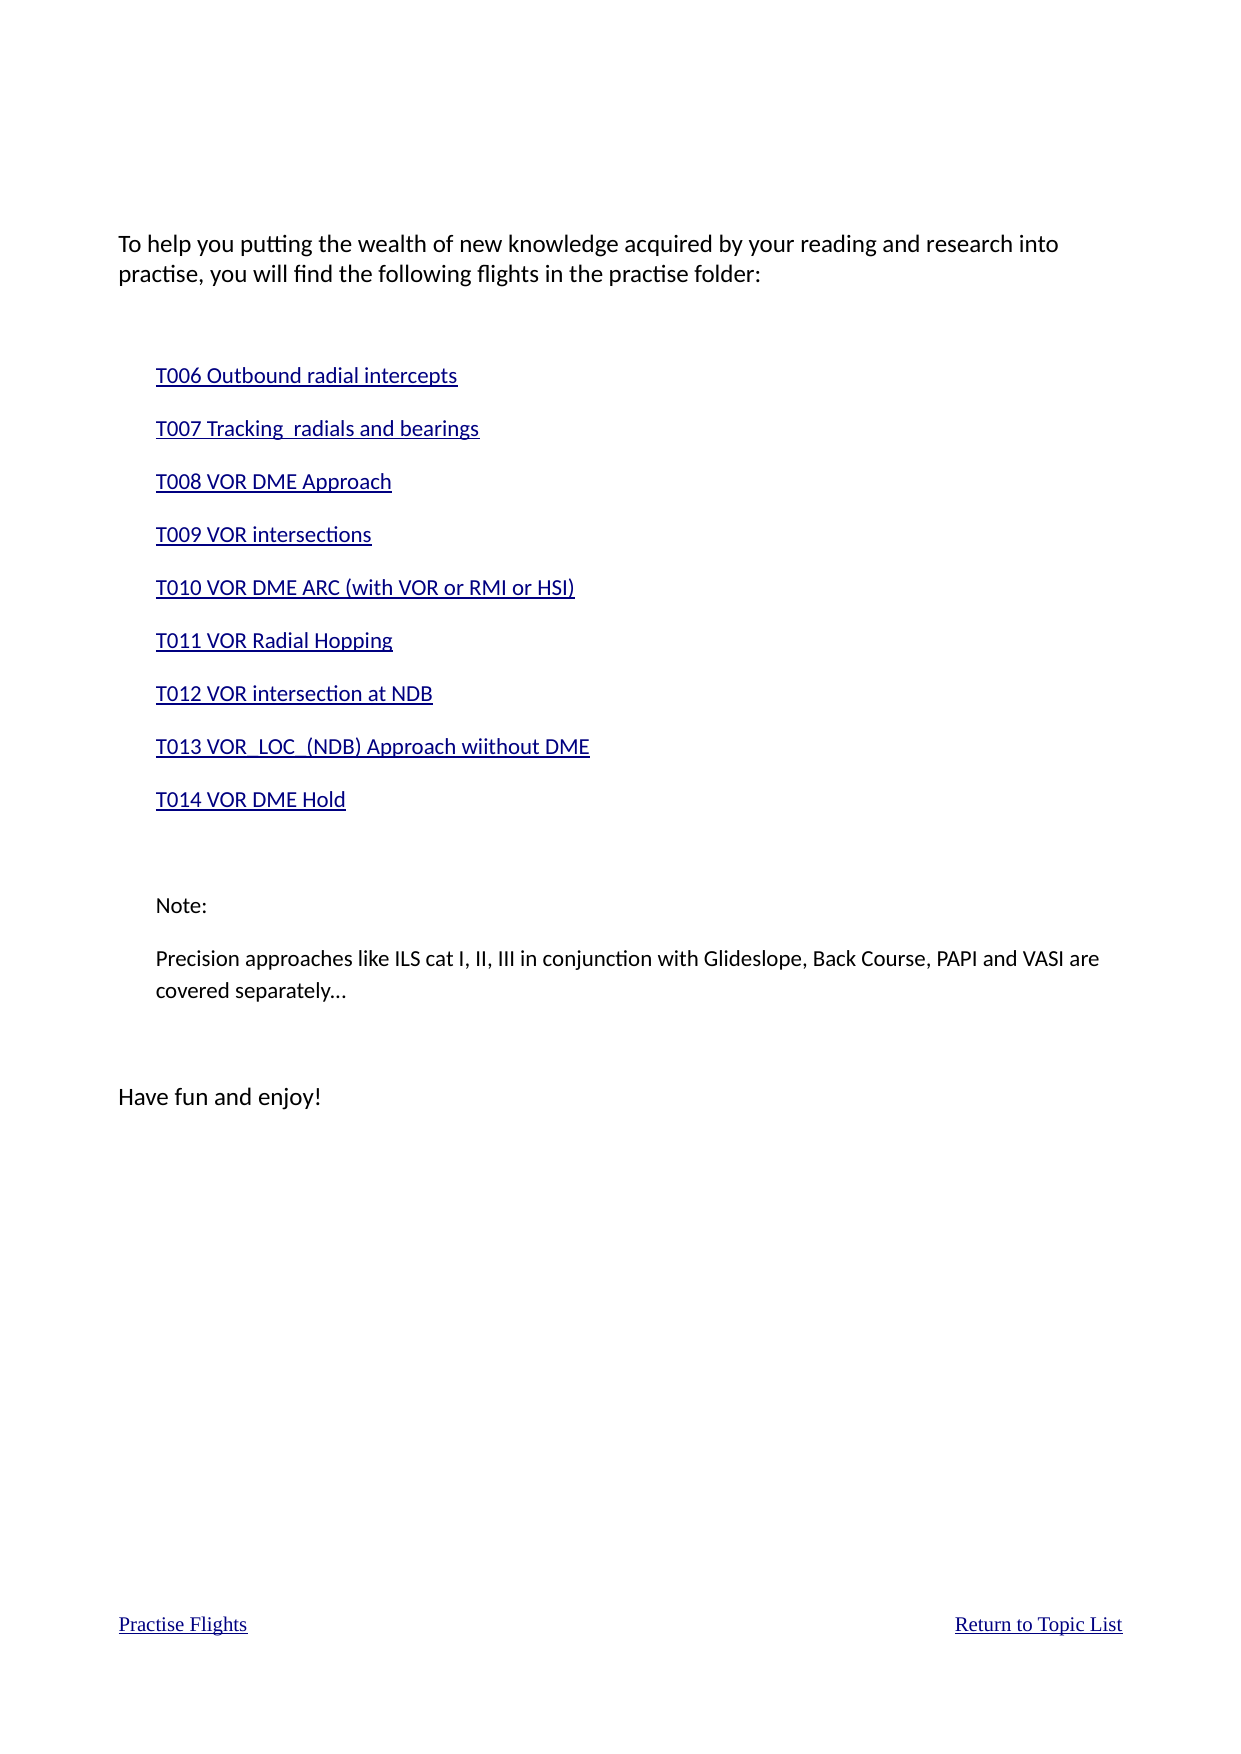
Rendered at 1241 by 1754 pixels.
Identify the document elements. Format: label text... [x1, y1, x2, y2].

text T010 VOR DME ARC (with VOR or RMI or HSI) [156, 573, 1122, 601]
text T011 VOR Radial Hopping [156, 626, 1122, 654]
text T009 VOR intersections [156, 520, 1122, 548]
text T007 Tracking radials and bearings [156, 414, 1122, 442]
text T014 VOR DME Hold [156, 785, 1122, 813]
text T006 Outbound radial intercepts [156, 361, 1122, 389]
text T008 VOR DME Approach [156, 467, 1122, 495]
text Precision approaches like ILS cat I, II, III in conjunction with Glideslope, Back Course, PAPI and VASI are covered separately... [156, 944, 1122, 1004]
text T013 VOR_LOC_(NDB) Approach wiithout DME [156, 732, 1122, 760]
text Have fun and enjoy! [118, 1081, 1122, 1111]
text T012 VOR intersection at NDB [156, 679, 1122, 707]
text Note: [156, 891, 1122, 919]
text To help you putting the wealth of new knowledge acquired by your reading and research into practise, you will find the following flights in the practise folder: [118, 228, 1122, 289]
